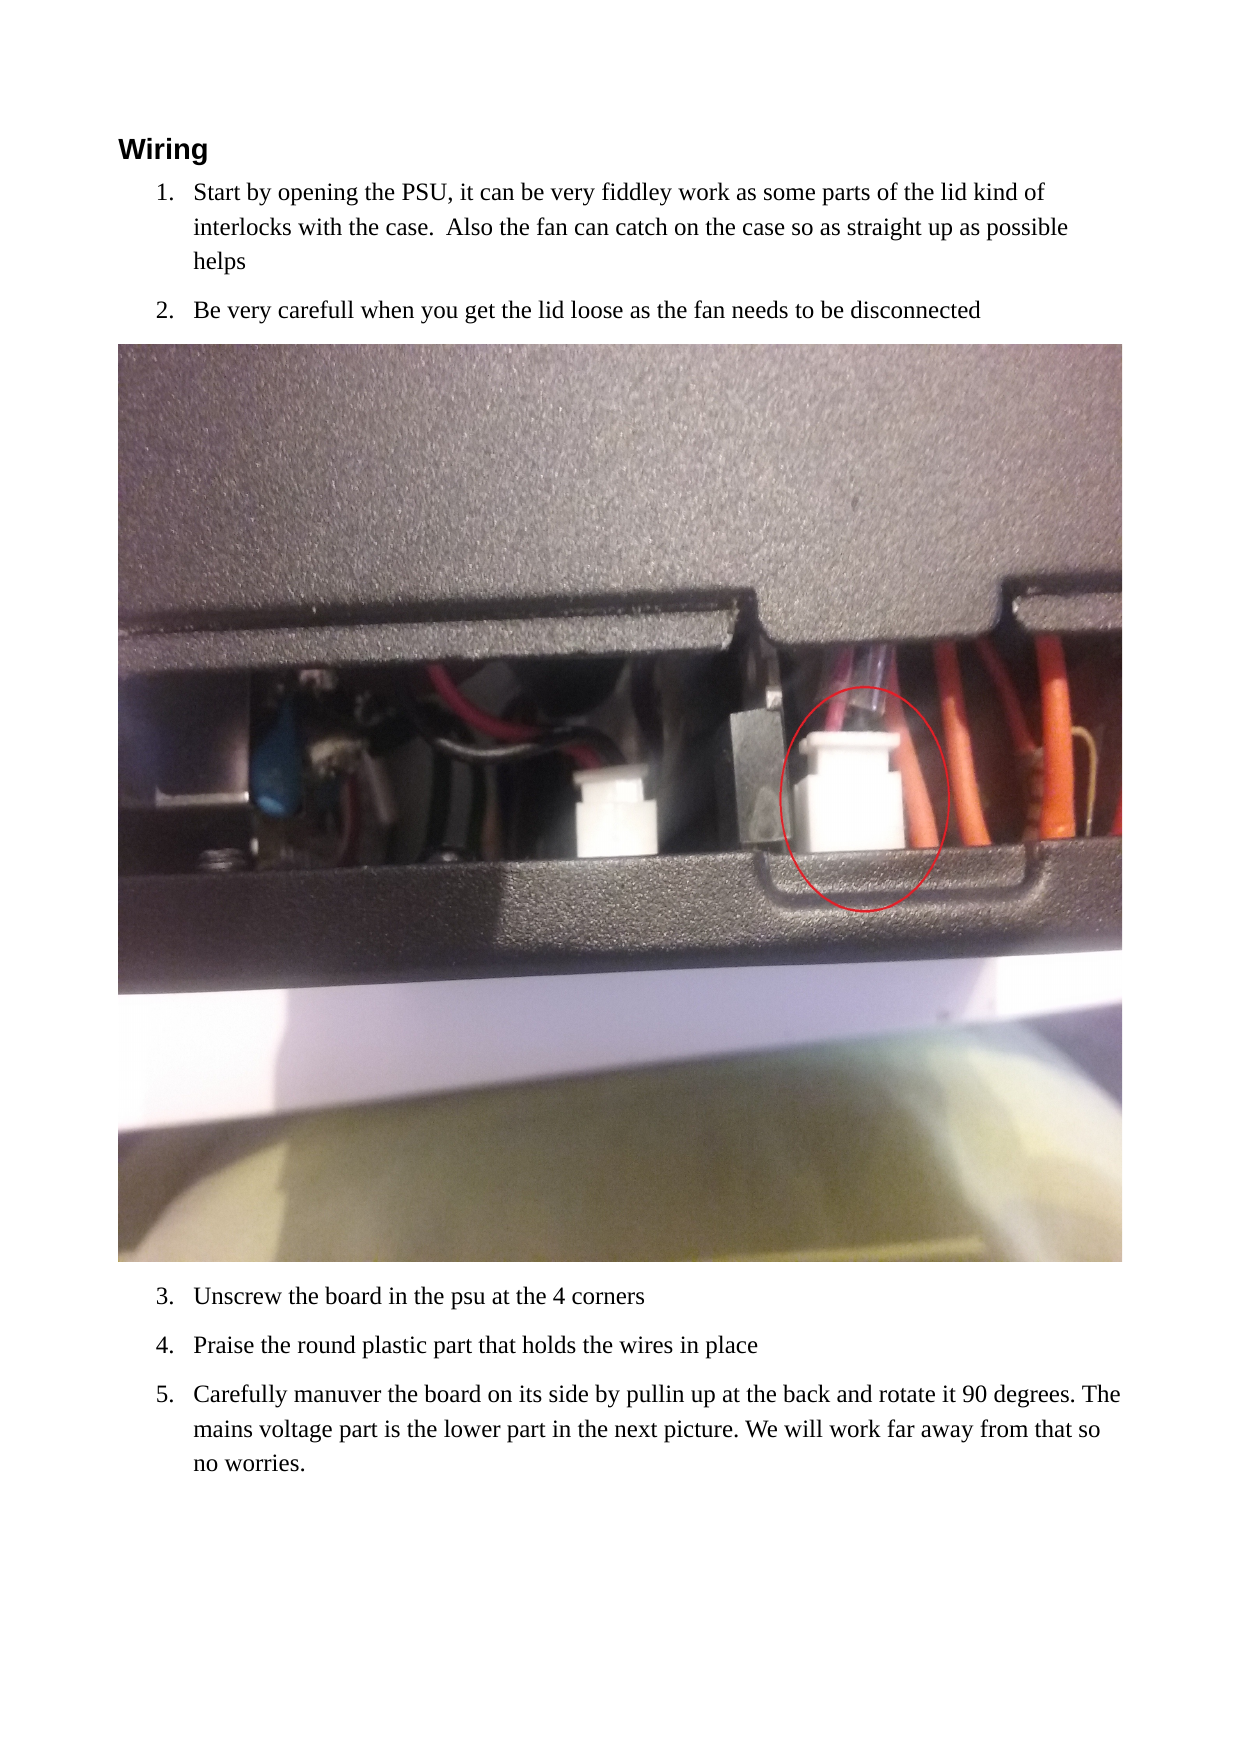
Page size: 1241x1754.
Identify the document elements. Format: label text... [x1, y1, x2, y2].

list Unscrew the board in the psu at the 4 corners [156, 1281, 1122, 1310]
subtitle Wiring [118, 132, 1122, 165]
list Start by opening the PSU, it can be very fiddley work as some parts of the lid kind of interlocks with the case. Also the fan can catch on the case so as straight up as possible helps [156, 177, 1122, 275]
picture [118, 344, 1123, 1262]
list Praise the round plastic part that holds the wires in place [156, 1331, 1122, 1359]
list Carefully manuver the board on its side by pullin up at the back and rotate it 90 degrees. The mains voltage part is the lower part in the next picture. We will work far away from that so no worries. [156, 1379, 1122, 1477]
list Be very carefull when you get the lid loose as the fan needs to be disconnected [156, 295, 1122, 324]
